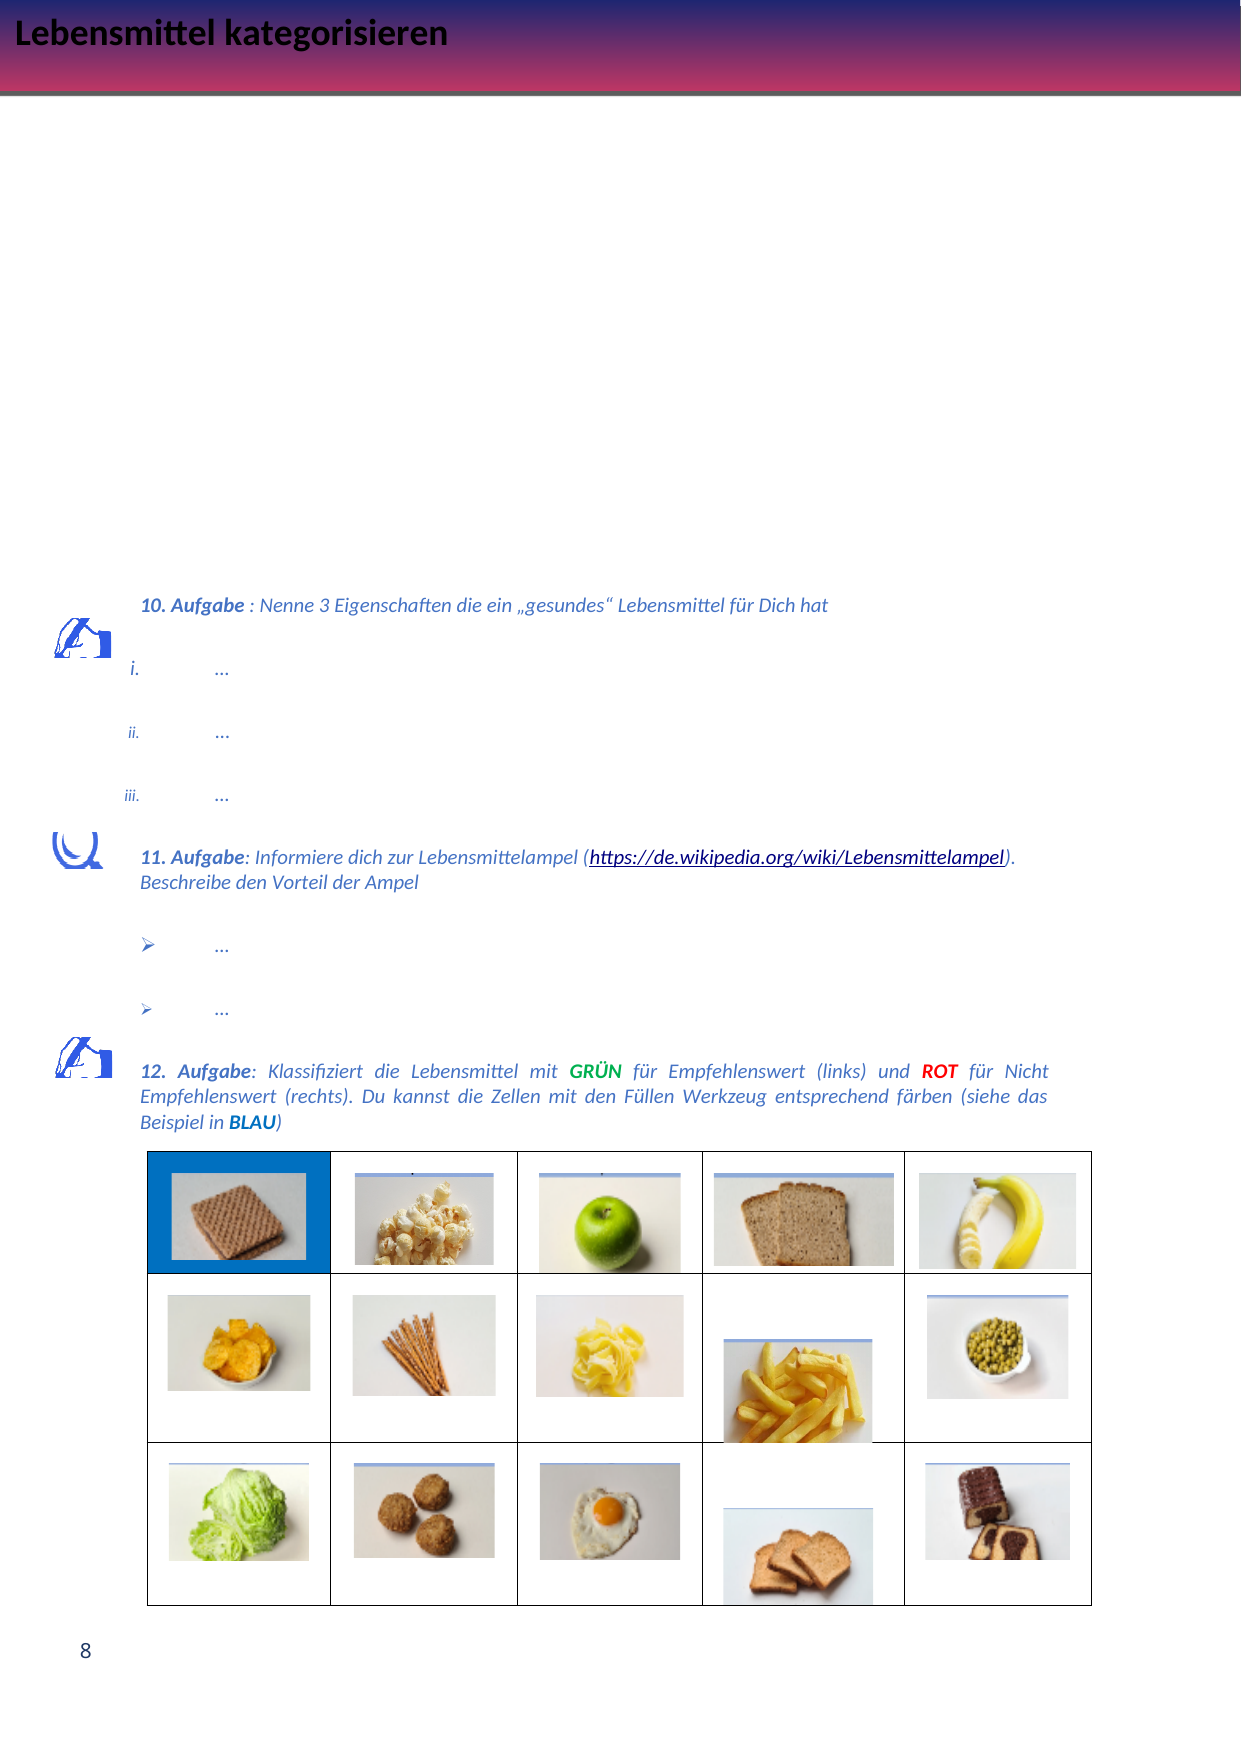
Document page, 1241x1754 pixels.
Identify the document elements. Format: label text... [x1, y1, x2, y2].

table_cell [95, 98, 140, 1151]
table_header [148, 1152, 330, 1273]
table_cell [703, 1274, 904, 1442]
table_cell [905, 1274, 1091, 1442]
table_cell [95, 635, 100, 657]
table_cell [148, 1274, 330, 1442]
table_cell [95, 1054, 101, 1077]
table_header [703, 1152, 904, 1273]
table_cell [518, 1274, 702, 1442]
table_header [518, 1152, 702, 1273]
table_cell [703, 1443, 904, 1605]
table_cell [331, 1274, 517, 1442]
table_cell [518, 1443, 702, 1605]
table_cell [331, 1443, 517, 1605]
table_cell 4. Aufgabe: Nenne 3 Merkmale eins Pangolins die ihn eindeutig identifizieren 5. Aufgabe: Definition Label: 6. Aufgabe: Teste Google Quickdraw aus: Abbildung 1:Google Quickdraw https://quickdraw.withgoogle.com/# 7. Aufgabe: Schaue dir folgendes Video an und beantworte die Fragen: Video 1: https://www.youtube.com/watch?v=HmUzceKCI9I&list=PL4puIg9yEU6yn_XR0TiSLroYO3KAlZmYY Erkläre den Begriff Algorithmus … Gib ein Beispiel für ein Algorithmus an … Gegeben sei folgendes Feld von Tic-Tac-Toe. Gib die Regel an, die ein Computer befolgend würde, bevor das nächste Symbol gesetzt wird und setze das „X“ an die richtige Stelle Regel: Abbildung 2: Tic-Tac-Toe Erläutere die Probleme die ein PC hat ein Hund bzw. eine Katze zu erkennen und zu unterscheiden Abbildung 3: Katze und Hund (https://media.istockphoto.com/id/172974164/photo/cat-and-dog-buddies-with-orange-background.jpg?s=612x612&w=0&k=20&c=k95AzlFdaP7L8Oy9zkGK3QGWA1DrGctObqjh6cLY7UQ=) … … … Beschreibe wie ein Computer ein Bild sieht bzw. darstellt … … … Beschreibe kurz den Vorgang beim Labeling … … Hier siehst du ein Google Captcha Code. Beschreibe die Gemeinsamkeit mit Labeling Abbildung 4: Google Captcha Code … … 8. Aufgabe: Erarbeitet in der Gruppe (3-4 Personen) jeweils ein Teilgebiet von KI. Am Anfang der nächsten Stunde stellt ihr in 2-3 Minuten dieses Teilgebiet kurz vor. Es reicht eine Präsentation mit 1 oder 2 Bildern und dann spricht jeder dazu. 9. Aufgabe: Notiere dir für jeden Vortrag mindestens 2 neue Erkenntnisse 10. Aufgabe : Nenne 3 Eigenschaften die ein „gesundes“ Lebensmittel für Dich hat … ... … 11. Aufgabe: Informiere dich zur Lebensmittelampel (https://de.wikipedia.org/wiki/Lebensmittelampel). Beschreibe den Vorteil der Ampel … … 12. Aufgabe: Klassifiziert die Lebensmittel mit GRÜN für Empfehlenswert (links) und ROT für Nicht Empfehlenswert (rechts). Du kannst die Zellen mit den Füllen Werkzeug entsprechend färben (siehe das Beispiel in BLAU) [140, 98, 1111, 1151]
table_cell [148, 1443, 330, 1605]
table_cell [905, 1443, 1091, 1605]
table_header [331, 1152, 517, 1273]
table_cell [1111, 98, 1146, 1151]
table_header [905, 1152, 1091, 1273]
